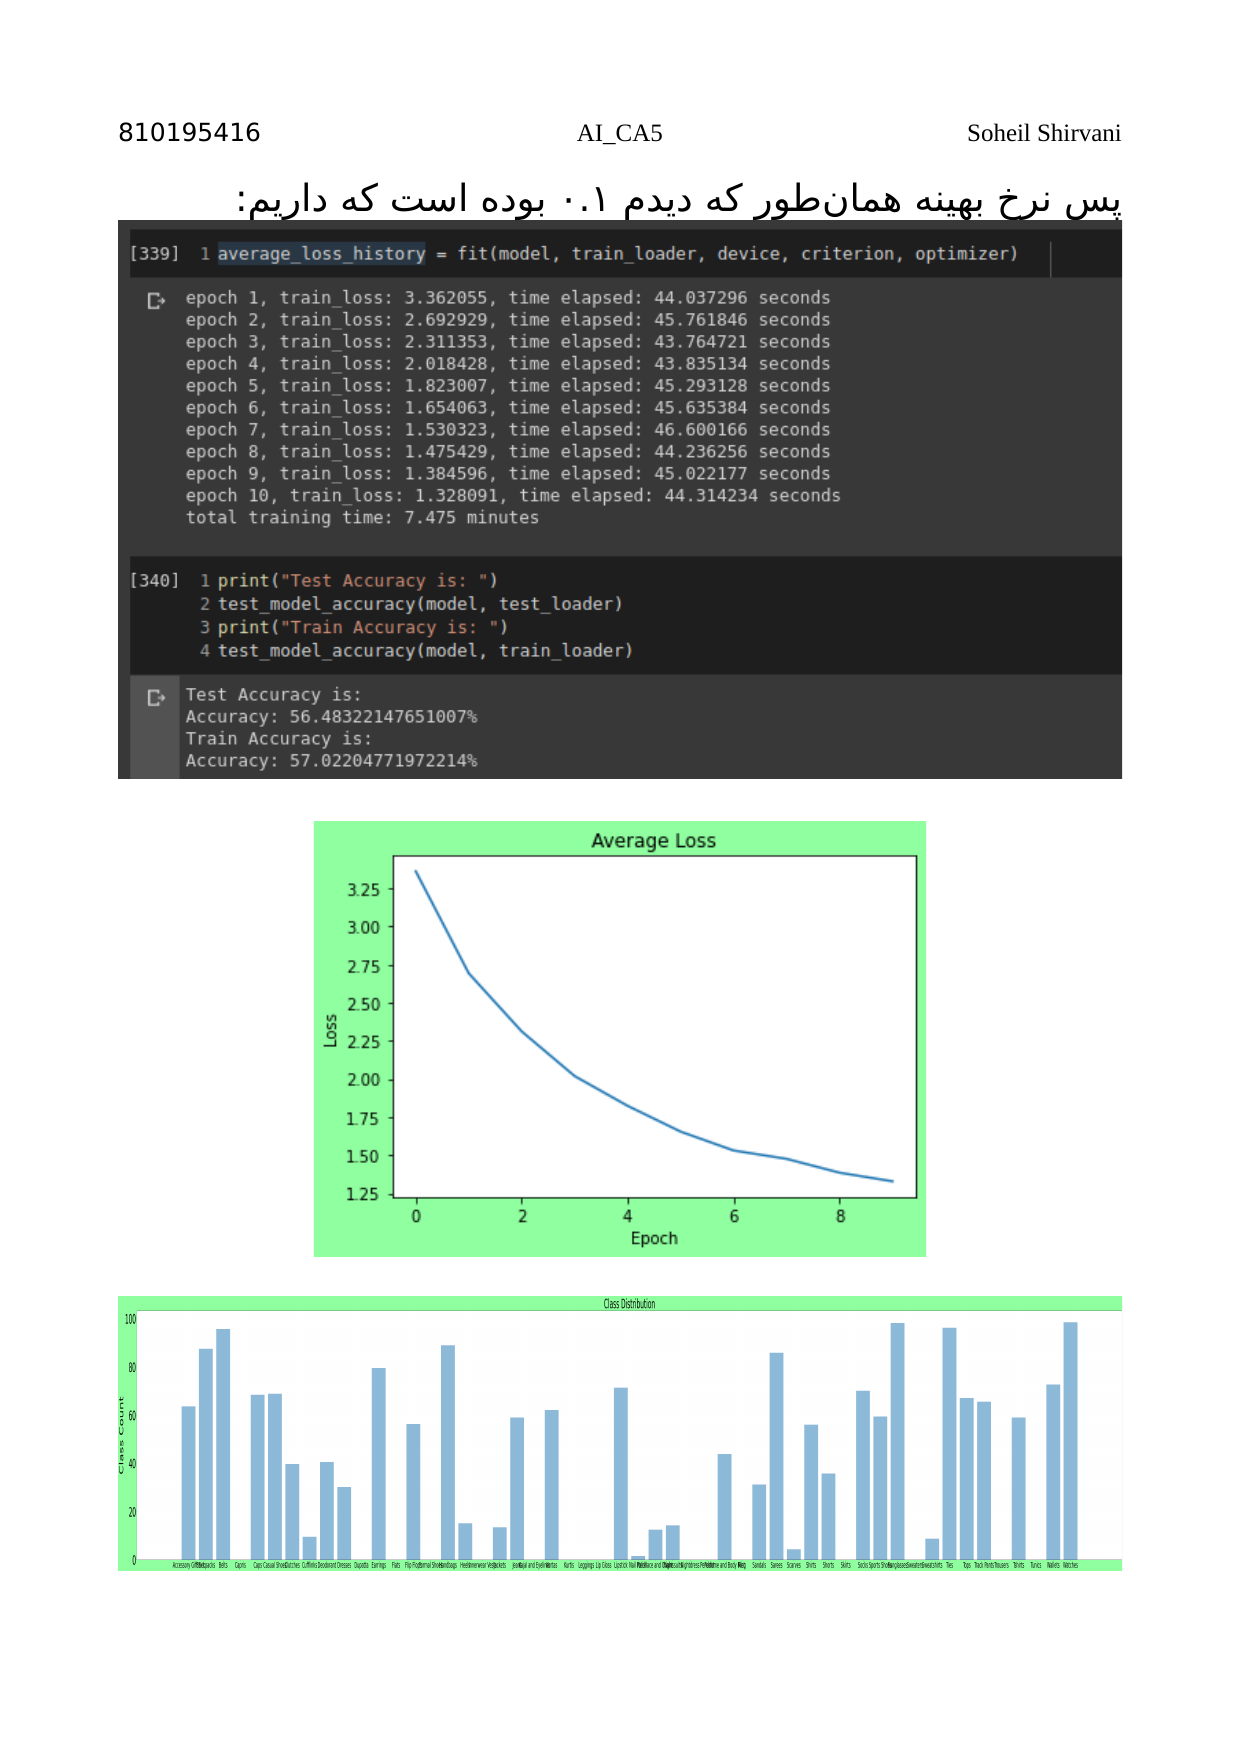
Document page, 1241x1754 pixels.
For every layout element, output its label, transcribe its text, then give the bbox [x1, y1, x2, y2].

text پس نرخ بهینه همان‌طور که دیدم ۰.۱ بوده است که داریم: [118, 177, 1122, 220]
picture [313, 821, 927, 1257]
picture [118, 1296, 1123, 1571]
picture [118, 220, 1123, 779]
